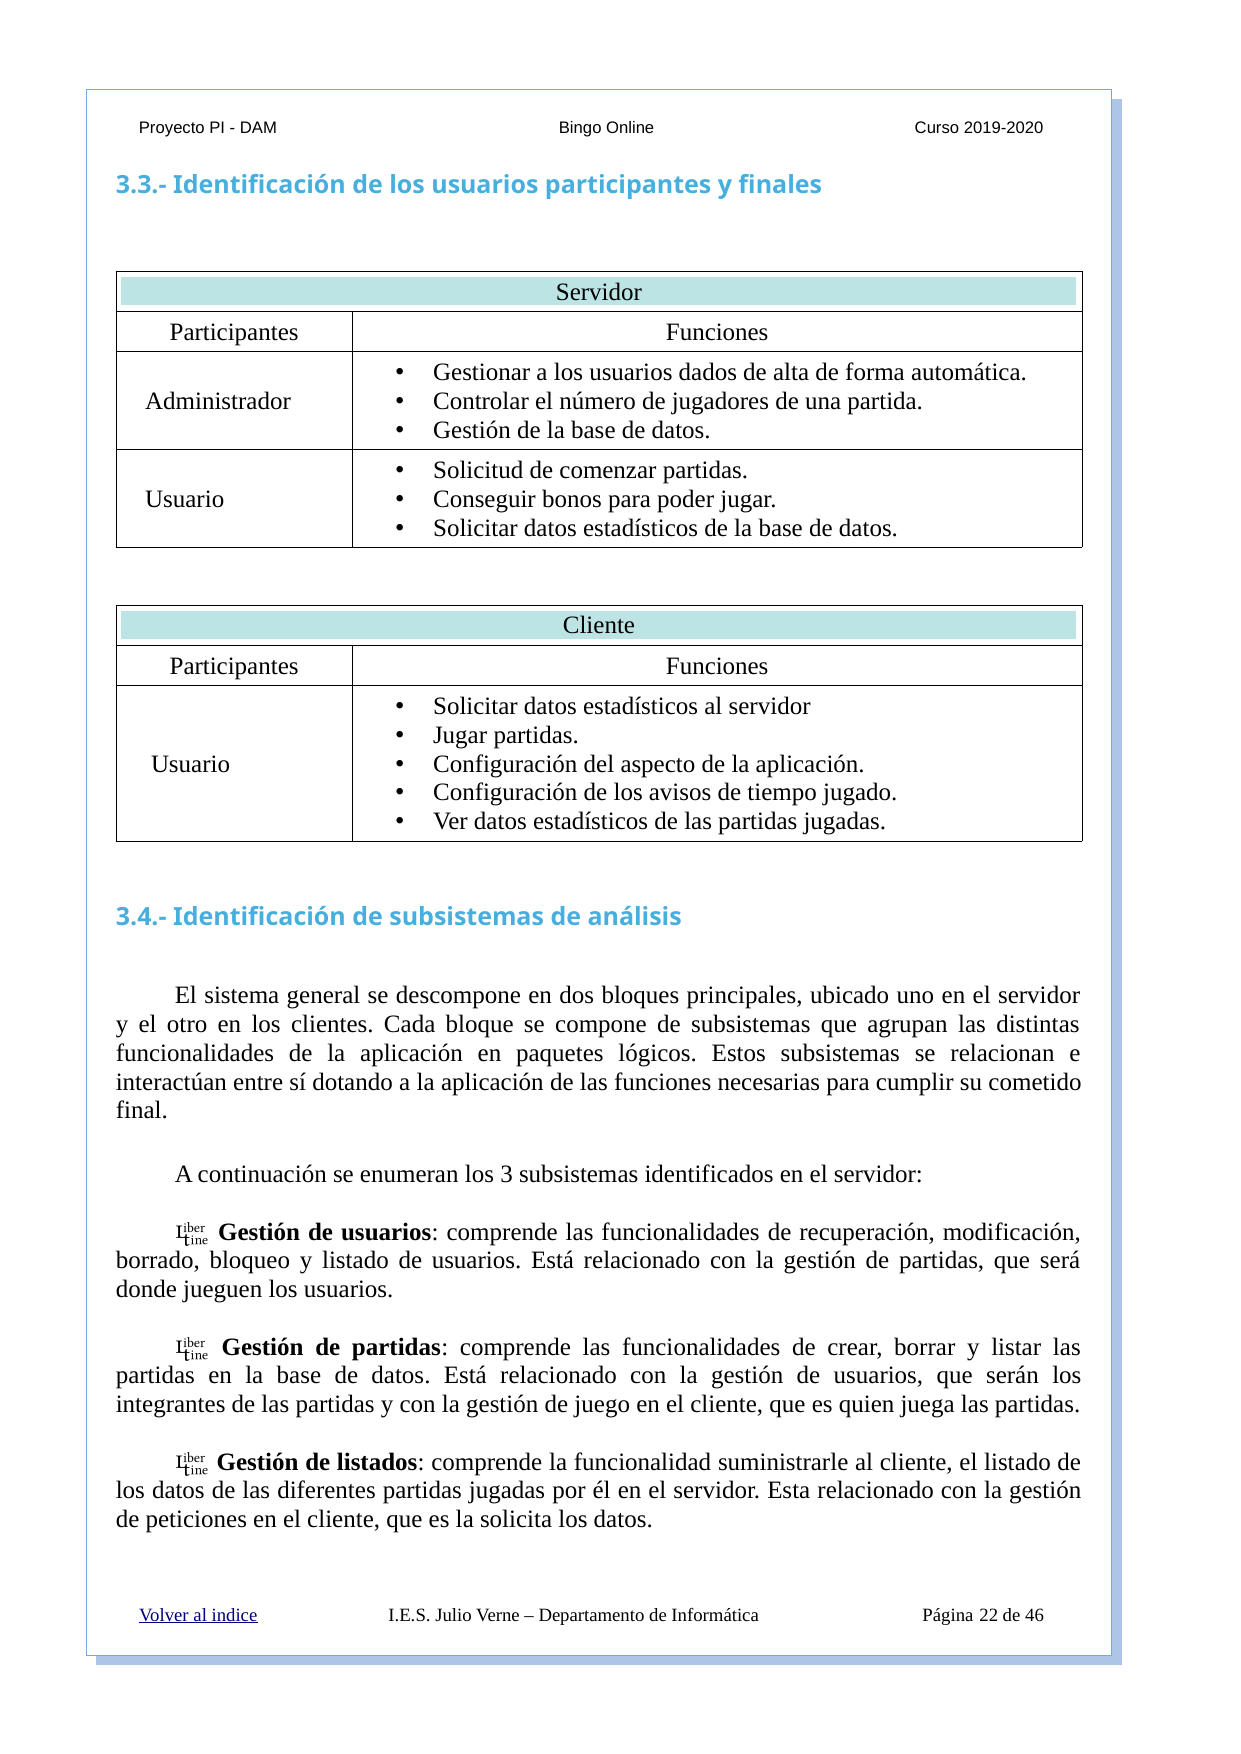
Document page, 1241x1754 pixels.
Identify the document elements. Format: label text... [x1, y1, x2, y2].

table_header Cliente [117, 606, 1082, 645]
table_cell Funciones [353, 646, 1082, 685]
text  Gestión de listados: comprende la funcionalidad suministrarle al cliente, el listado de los datos de las diferentes partidas jugadas por él en el servidor. Esta relacionado con la gestión de peticiones en el cliente, que es la solicita los datos. [116, 1447, 1082, 1533]
subtitle 3.4.- Identificación de subsistemas de análisis [116, 890, 1023, 933]
subtitle 3.3.- Identificación de los usuarios participantes y finales [116, 167, 1023, 201]
table_cell Solicitud de comenzar partidas. Conseguir bonos para poder jugar. Solicitar datos estadísticos de la base de datos. [353, 450, 1082, 547]
table_cell Participantes [117, 646, 352, 685]
table_cell Usuario [117, 450, 352, 547]
table_cell Usuario [117, 686, 352, 841]
table_cell Gestionar a los usuarios dados de alta de forma automática. Controlar el número de jugadores de una partida. Gestión de la base de datos. [353, 352, 1082, 449]
table_header Servidor [117, 272, 1082, 311]
table_cell Funciones [353, 312, 1082, 351]
text A continuación se enumeran los 3 subsistemas identificados en el servidor: [116, 1159, 1082, 1188]
table_cell Administrador [117, 352, 352, 449]
text  Gestión de usuarios: comprende las funcionalidades de recuperación, modificación, borrado, bloqueo y listado de usuarios. Está relacionado con la gestión de partidas, que será donde jueguen los usuarios. [116, 1217, 1082, 1303]
text El sistema general se descompone en dos bloques principales, ubicado uno en el servidor y el otro en los clientes. Cada bloque se compone de subsistemas que agrupan las distintas funcionalidades de la aplicación en paquetes lógicos. Estos subsistemas se relacionan e interactúan entre sí dotando a la aplicación de las funciones necesarias para cumplir su cometido final. [116, 981, 1082, 1124]
text  Gestión de partidas: comprende las funcionalidades de crear, borrar y listar las partidas en la base de datos. Está relacionado con la gestión de usuarios, que serán los integrantes de las partidas y con la gestión de juego en el cliente, que es quien juega las partidas. [116, 1332, 1082, 1418]
table_cell Solicitar datos estadísticos al servidor Jugar partidas. Configuración del aspecto de la aplicación. Configuración de los avisos de tiempo jugado. Ver datos estadísticos de las partidas jugadas. [353, 686, 1082, 841]
table_cell Participantes [117, 312, 352, 351]
